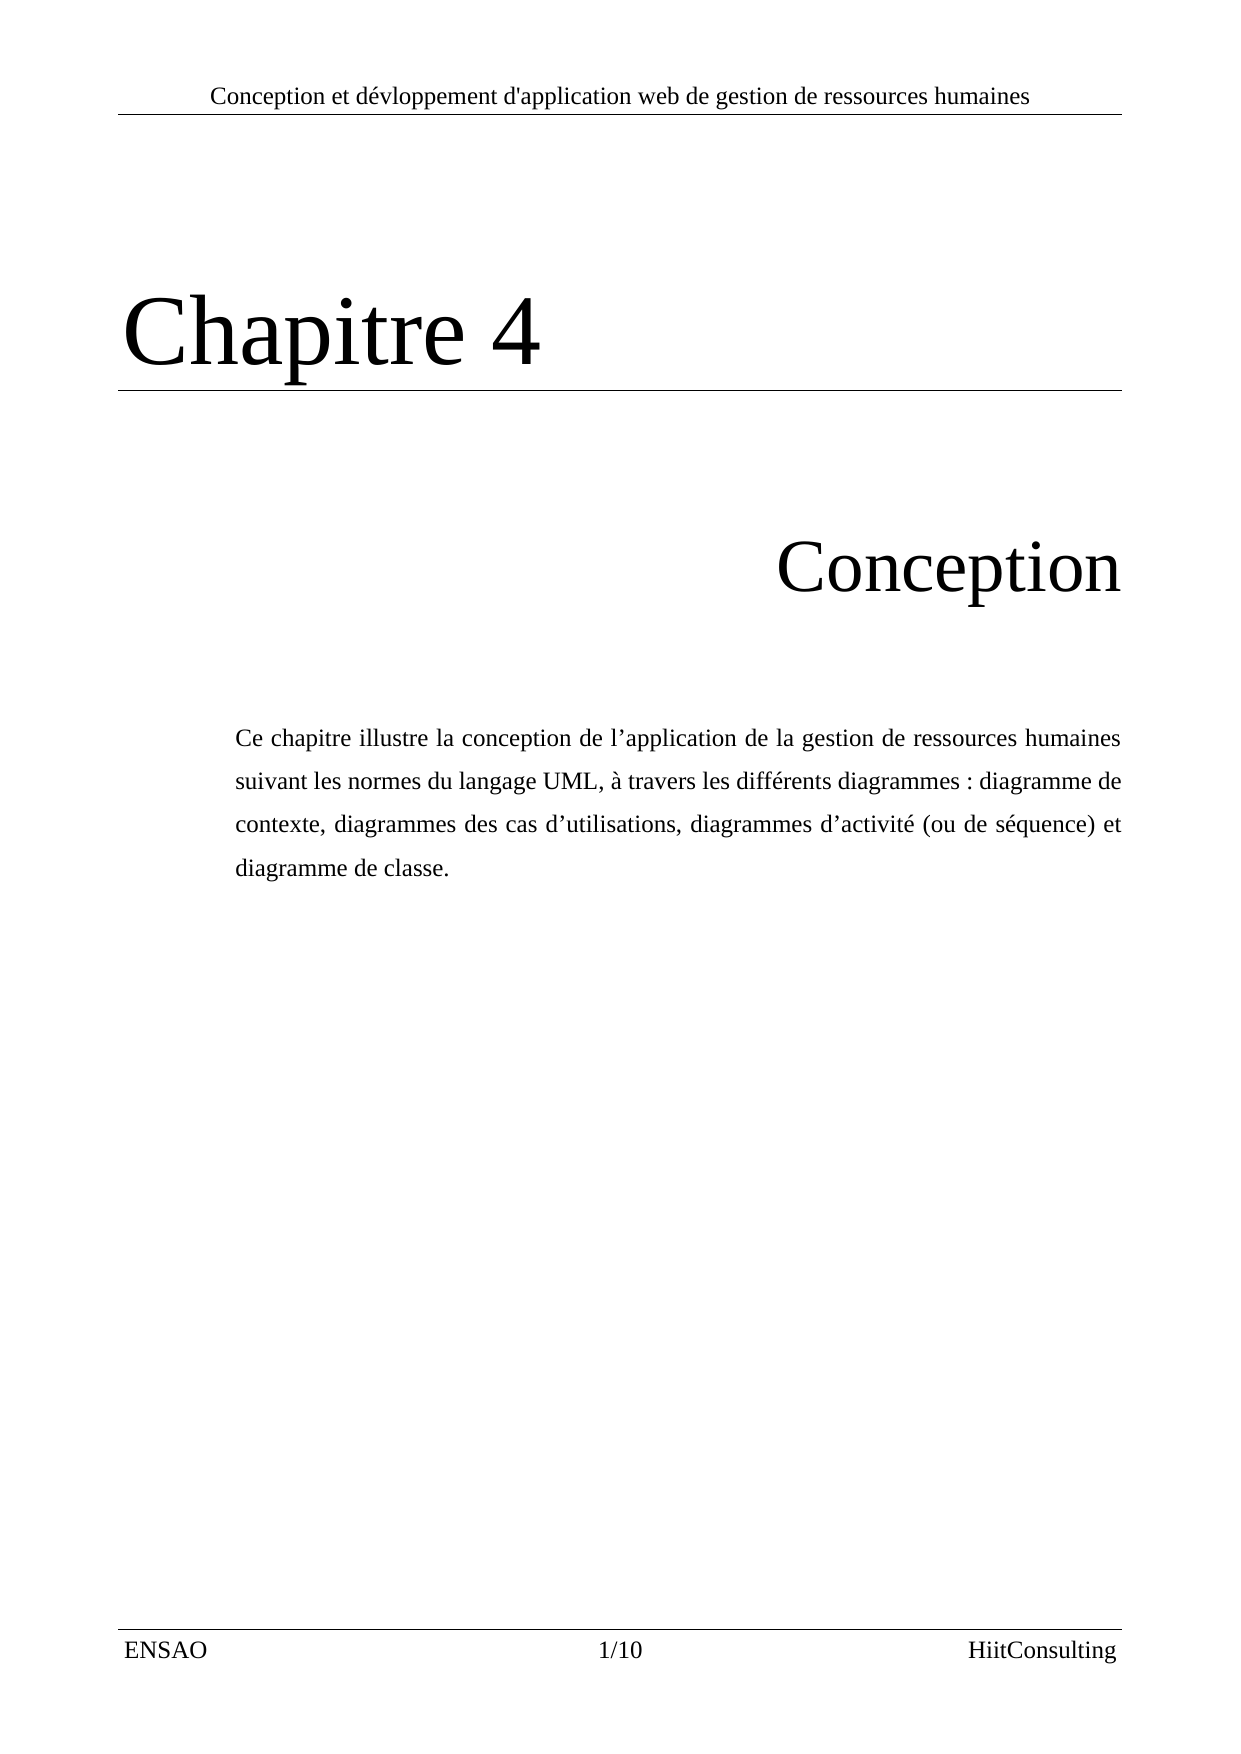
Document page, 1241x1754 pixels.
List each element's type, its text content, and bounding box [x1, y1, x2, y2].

text Conception [118, 521, 1122, 607]
text Chapitre 4 [118, 266, 1122, 390]
text Ce chapitre illustre la conception de l’application de la gestion de ressources humaines suivant les normes du langage UML, à travers les différents diagrammes : diagramme de contexte, diagrammes des cas d’utilisations, diagrammes d’activité (ou de séquence) et diagramme de classe. [235, 723, 1122, 881]
